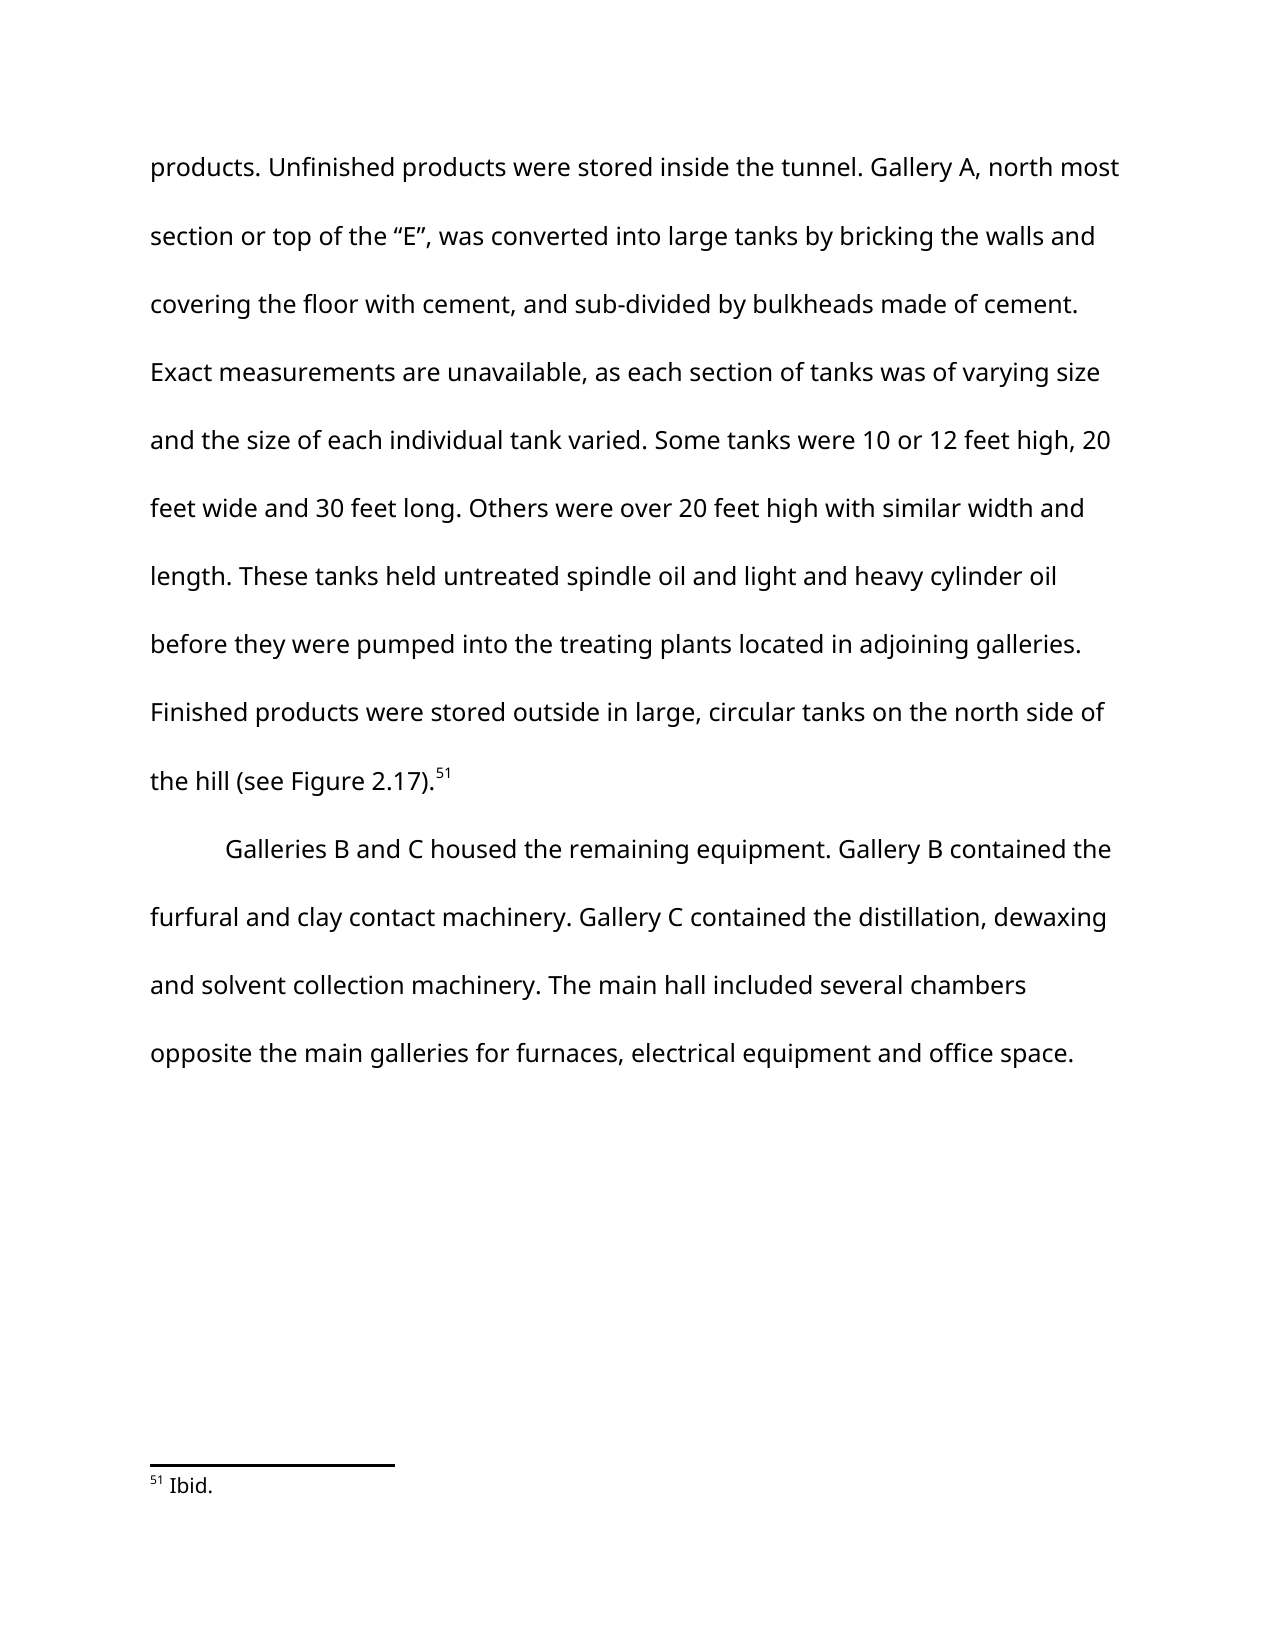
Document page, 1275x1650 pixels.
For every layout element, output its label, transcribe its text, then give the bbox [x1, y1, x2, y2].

text Galleries B and C housed the remaining equipment. Gallery B contained the furfural and clay contact machinery. Gallery C contained the distillation, dewaxing and solvent collection machinery. The main hall included several chambers opposite the main galleries for furnaces, electrical equipment and office space. [150, 831, 1125, 1070]
text Ibid. [150, 1472, 1125, 1500]
text products. Unfinished products were stored inside the tunnel. Gallery A, north most section or top of the “E”, was converted into large tanks by bricking the walls and covering the floor with cement, and sub-divided by bulkheads made of cement. Exact measurements are unavailable, as each section of tanks was of varying size and the size of each individual tank varied. Some tanks were 10 or 12 feet high, 20 feet wide and 30 feet long. Others were over 20 feet high with similar width and length. These tanks held untreated spindle oil and light and heavy cylinder oil before they were pumped into the treating plants located in adjoining galleries. Finished products were stored outside in large, circular tanks on the north side of the hill (see Figure 2.17). [150, 150, 1125, 797]
